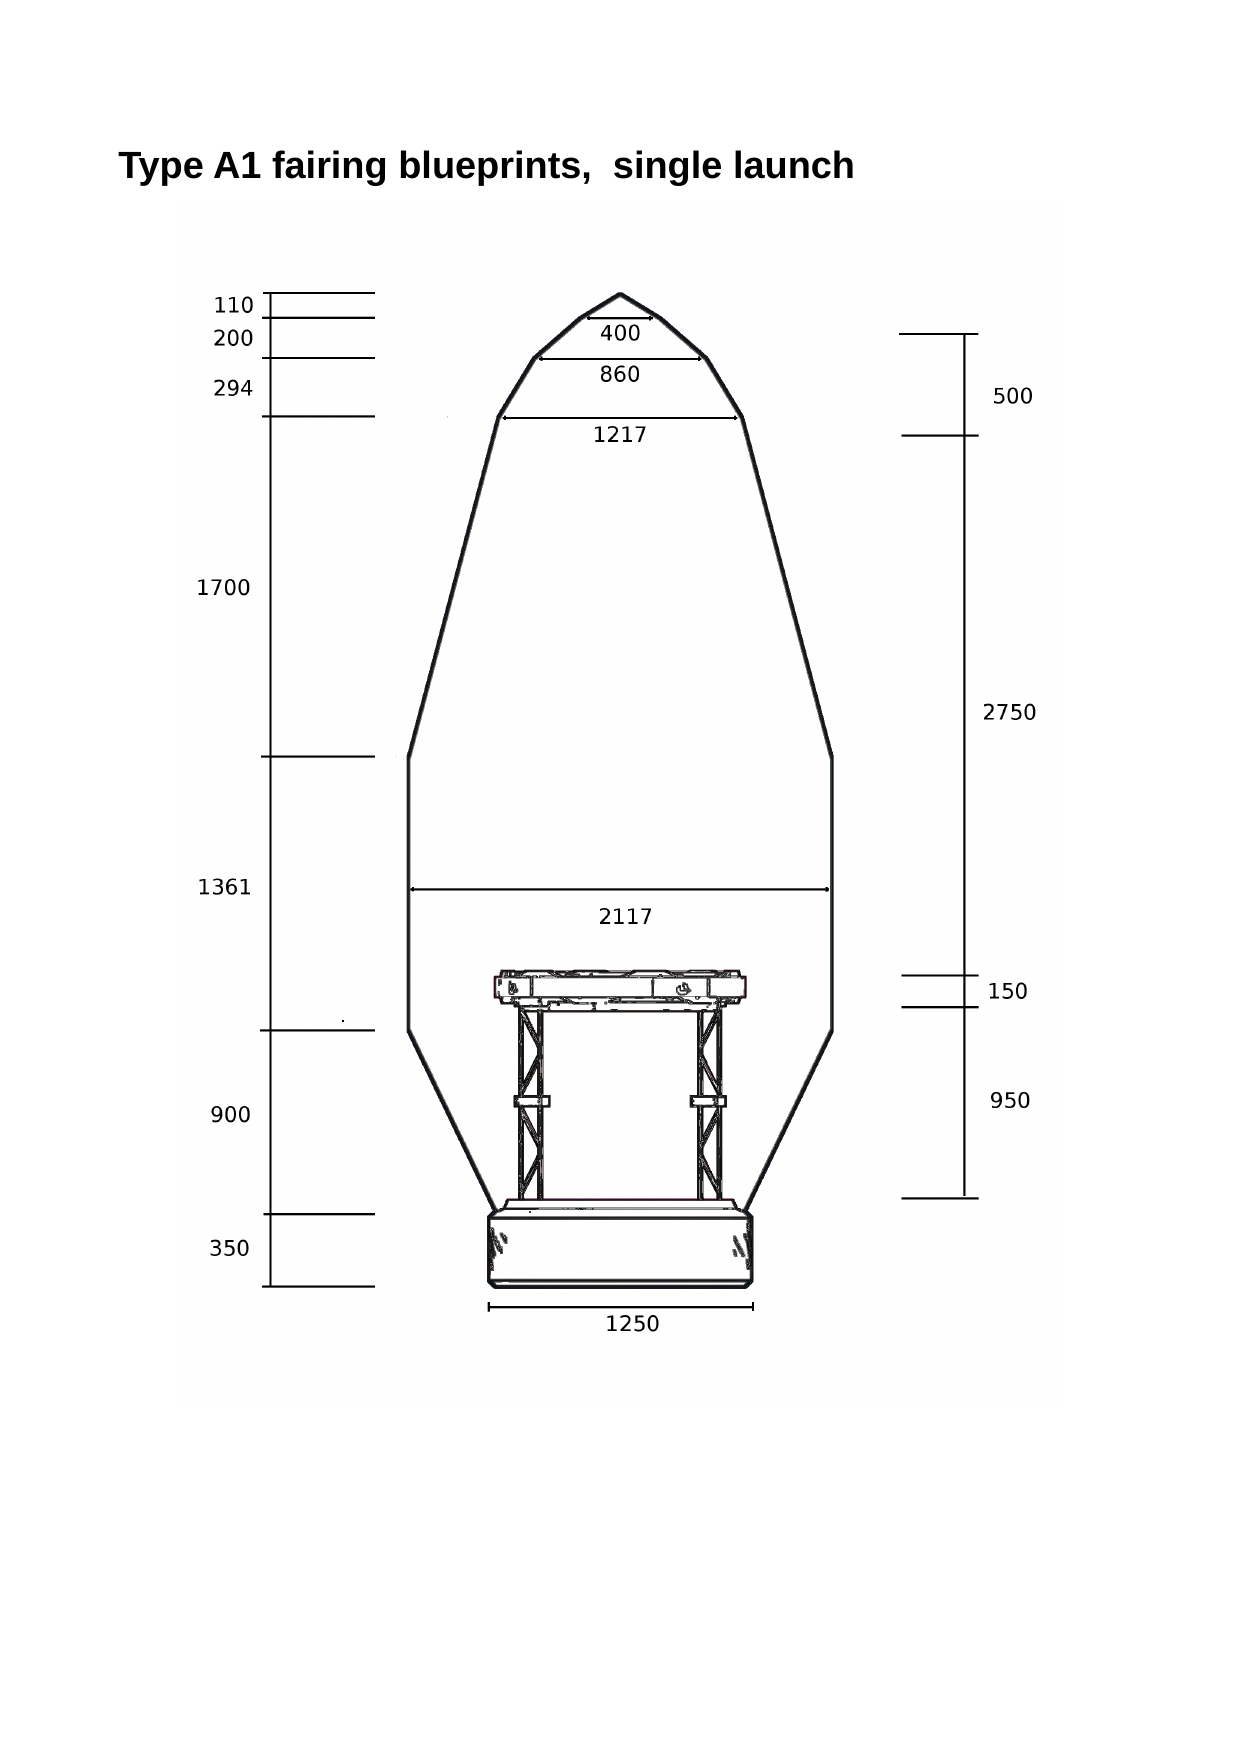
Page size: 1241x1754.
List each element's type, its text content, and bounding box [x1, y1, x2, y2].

subtitle Type A1 fairing blueprints, single launch [118, 143, 1122, 187]
